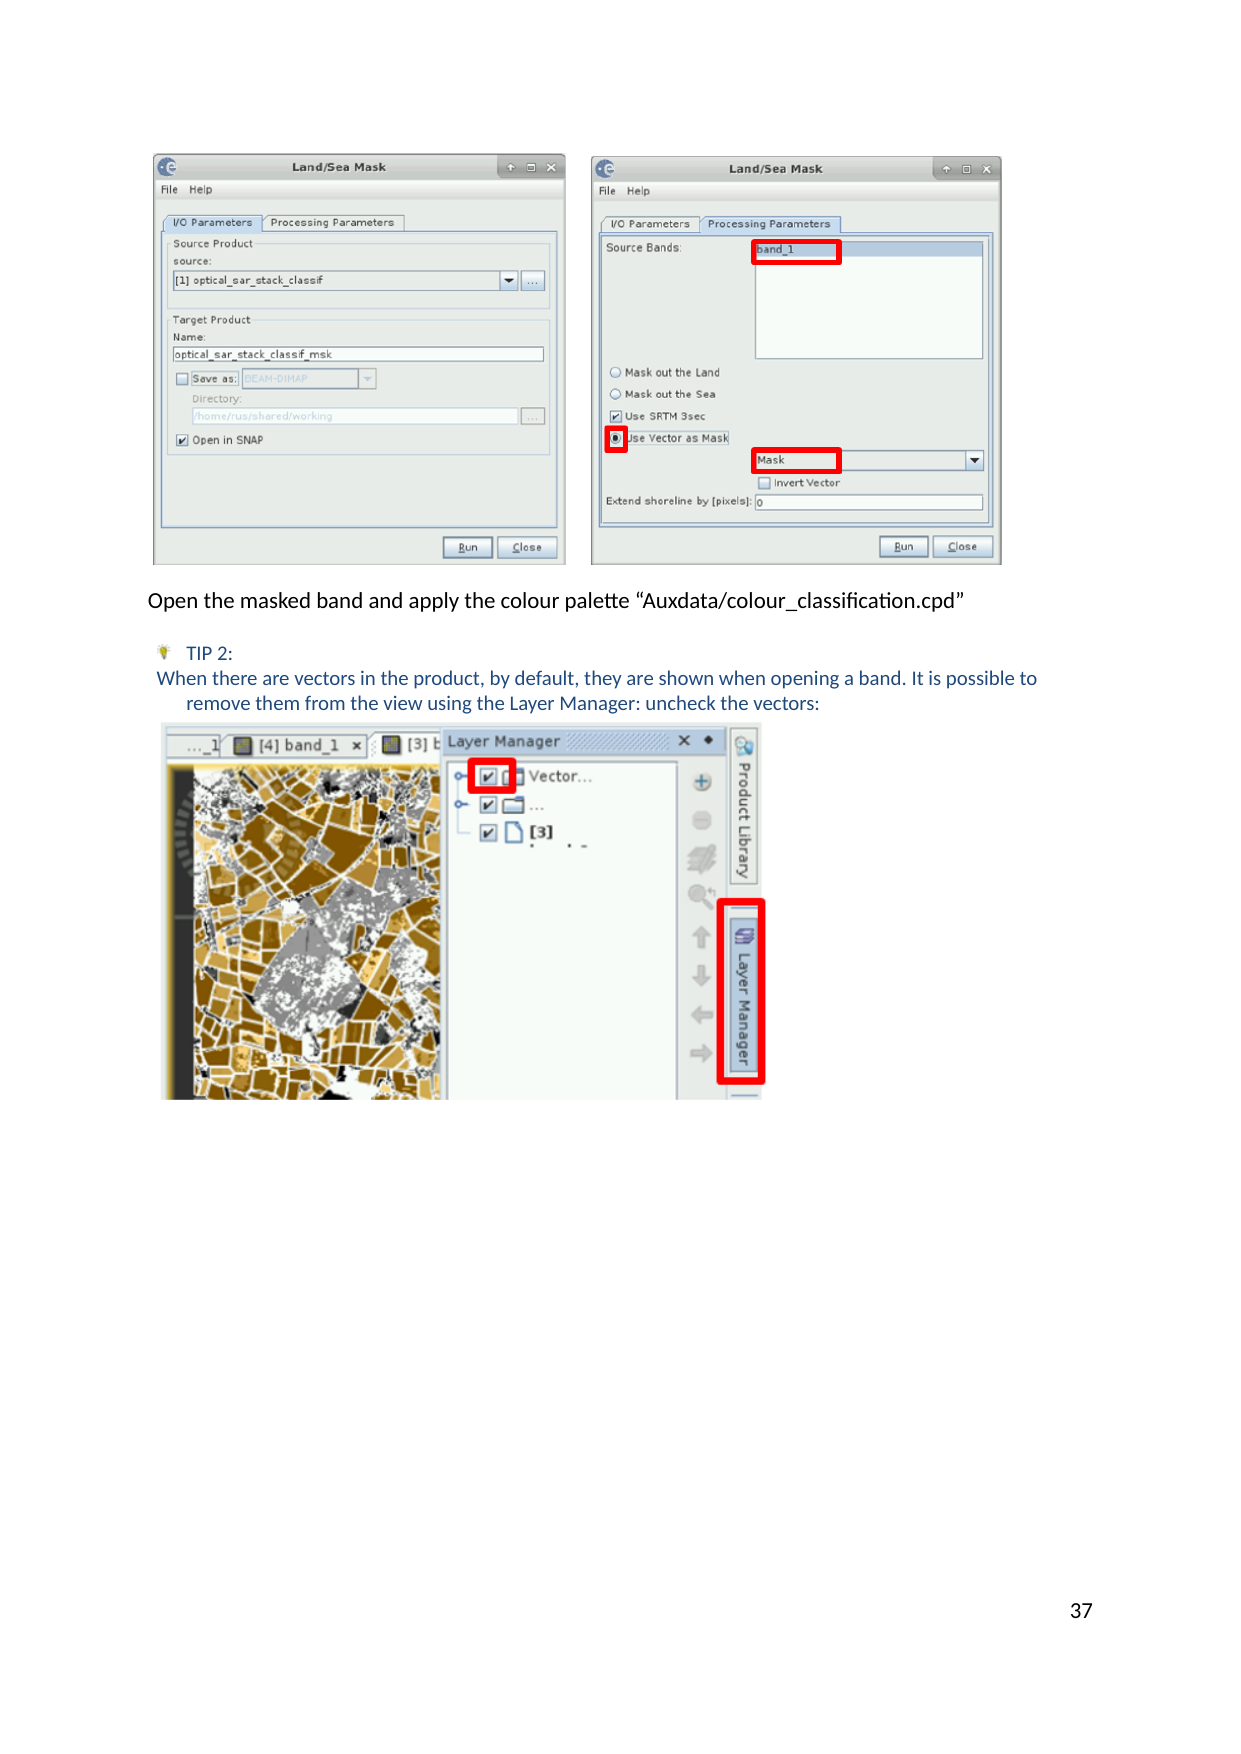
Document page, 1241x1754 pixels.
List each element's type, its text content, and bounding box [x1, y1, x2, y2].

picture [156, 716, 773, 1105]
picture [147, 147, 1004, 569]
text When there are vectors in the product, by default, they are shown when opening a band. It is possible to remove them from the view using the Layer Manager: uncheck the vectors: [156, 665, 1084, 716]
picture [157, 644, 172, 661]
list TIP 2: [156, 640, 1084, 665]
text Open the masked band and apply the colour palette “Auxdata/colour_classification.cpd” [148, 586, 1093, 614]
